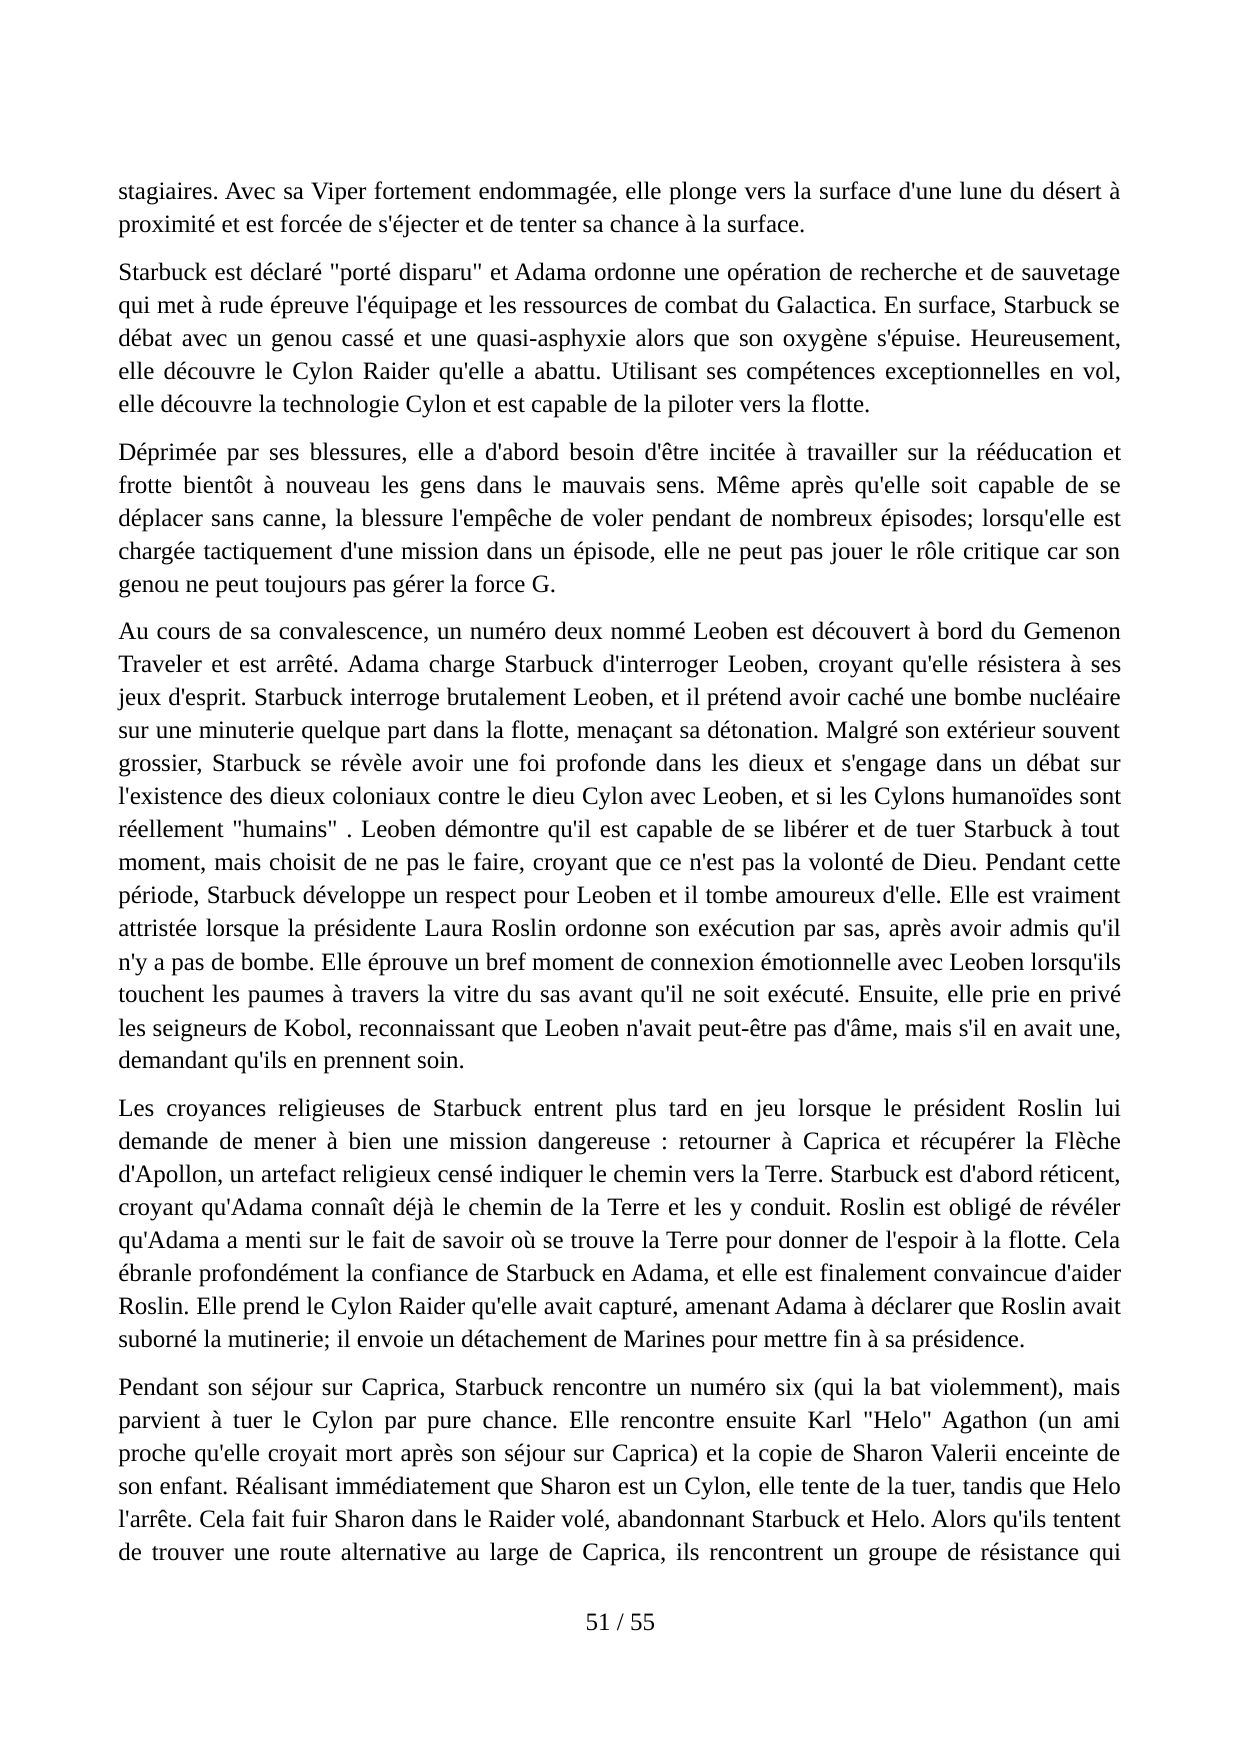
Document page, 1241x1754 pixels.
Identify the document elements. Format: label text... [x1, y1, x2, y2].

text Pendant son séjour sur Caprica, Starbuck rencontre un numéro six (qui la bat violemment), mais parvient à tuer le Cylon par pure chance. Elle rencontre ensuite Karl "Helo" Agathon (un ami proche qu'elle croyait mort après son séjour sur Caprica) et la copie de Sharon Valerii enceinte de son enfant. Réalisant immédiatement que Sharon est un Cylon, elle tente de la tuer, tandis que Helo l'arrête. Cela fait fuir Sharon dans le Raider volé, abandonnant Starbuck et Helo. Alors qu'ils tentent de trouver une route alternative au large de Caprica, ils rencontrent un groupe de résistance qui [118, 1372, 1122, 1566]
text Au cours de sa convalescence, un numéro deux nommé Leoben est découvert à bord du Gemenon Traveler et est arrêté. Adama charge Starbuck d'interroger Leoben, croyant qu'elle résistera à ses jeux d'esprit. Starbuck interroge brutalement Leoben, et il prétend avoir caché une bombe nucléaire sur une minuterie quelque part dans la flotte, menaçant sa détonation. Malgré son extérieur souvent grossier, Starbuck se révèle avoir une foi profonde dans les dieux et s'engage dans un débat sur l'existence des dieux coloniaux contre le dieu Cylon avec Leoben, et si les Cylons humanoïdes sont réellement "humains" . Leoben démontre qu'il est capable de se libérer et de tuer Starbuck à tout moment, mais choisit de ne pas le faire, croyant que ce n'est pas la volonté de Dieu. Pendant cette période, Starbuck développe un respect pour Leoben et il tombe amoureux d'elle. Elle est vraiment attristée lorsque la présidente Laura Roslin ordonne son exécution par sas, après avoir admis qu'il n'y a pas de bombe. Elle éprouve un bref moment de connexion émotionnelle avec Leoben lorsqu'ils touchent les paumes à travers la vitre du sas avant qu'il ne soit exécuté. Ensuite, elle prie en privé les seigneurs de Kobol, reconnaissant que Leoben n'avait peut-être pas d'âme, mais s'il en avait une, demandant qu'ils en prennent soin. [118, 616, 1122, 1074]
text stagiaires. Avec sa Viper fortement endommagée, elle plonge vers la surface d'une lune du désert à proximité et est forcée de s'éjecter et de tenter sa chance à la surface. [118, 176, 1122, 238]
text Déprimée par ses blessures, elle a d'abord besoin d'être incitée à travailler sur la rééducation et frotte bientôt à nouveau les gens dans le mauvais sens. Même après qu'elle soit capable de se déplacer sans canne, la blessure l'empêche de voler pendant de nombreux épisodes; lorsqu'elle est chargée tactiquement d'une mission dans un épisode, elle ne peut pas jouer le rôle critique car son genou ne peut toujours pas gérer la force G. [118, 437, 1122, 597]
text Les croyances religieuses de Starbuck entrent plus tard en jeu lorsque le président Roslin lui demande de mener à bien une mission dangereuse : retourner à Caprica et récupérer la Flèche d'Apollon, un artefact religieux censé indiquer le chemin vers la Terre. Starbuck est d'abord réticent, croyant qu'Adama connaît déjà le chemin de la Terre et les y conduit. Roslin est obligé de révéler qu'Adama a menti sur le fait de savoir où se trouve la Terre pour donner de l'espoir à la flotte. Cela ébranle profondément la confiance de Starbuck en Adama, et elle est finalement convaincue d'aider Roslin. Elle prend le Cylon Raider qu'elle avait capturé, amenant Adama à déclarer que Roslin avait suborné la mutinerie; il envoie un détachement de Marines pour mettre fin à sa présidence. [118, 1093, 1122, 1353]
text Starbuck est déclaré "porté disparu" et Adama ordonne une opération de recherche et de sauvetage qui met à rude épreuve l'équipage et les ressources de combat du Galactica. En surface, Starbuck se débat avec un genou cassé et une quasi-asphyxie alors que son oxygène s'épuise. Heureusement, elle découvre le Cylon Raider qu'elle a abattu. Utilisant ses compétences exceptionnelles en vol, elle découvre la technologie Cylon et est capable de la piloter vers la flotte. [118, 257, 1122, 418]
